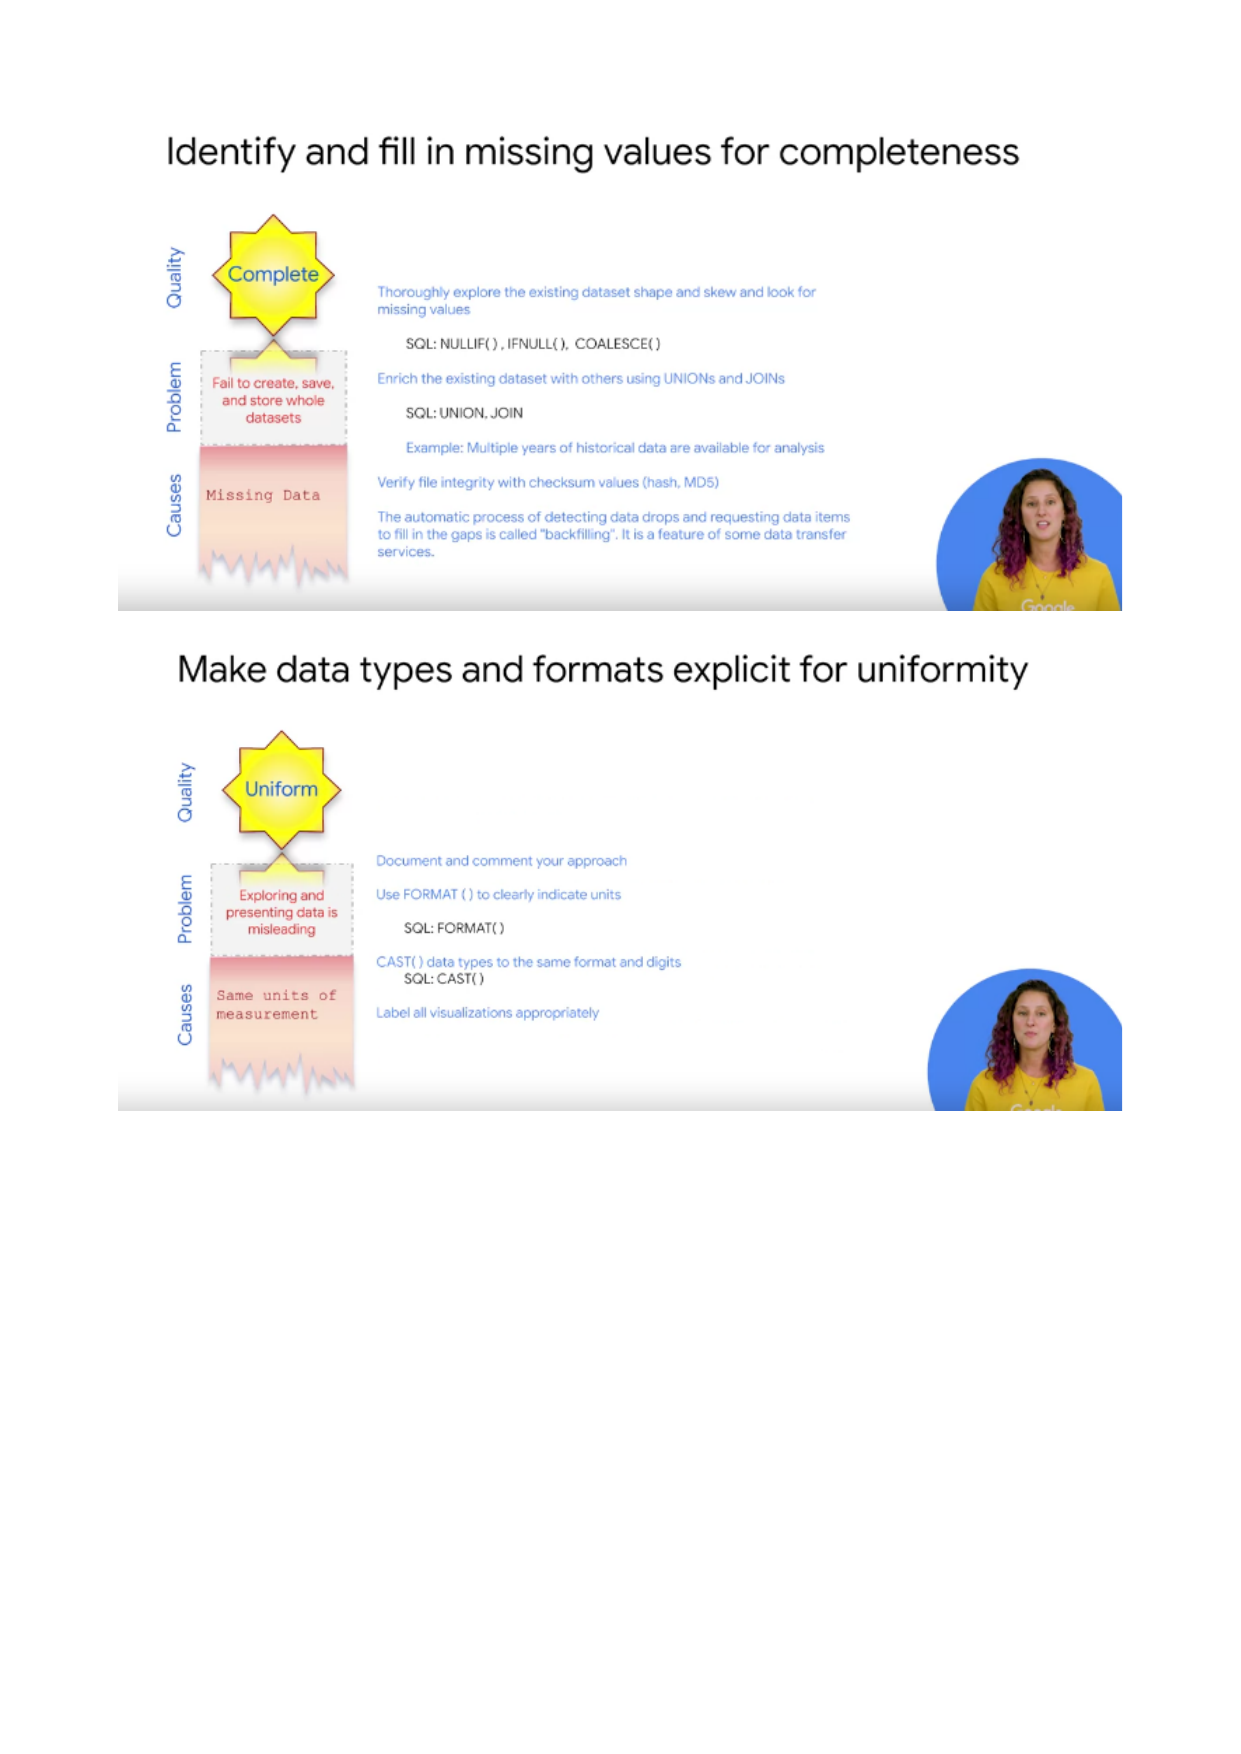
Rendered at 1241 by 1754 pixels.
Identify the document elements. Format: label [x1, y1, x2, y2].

picture [118, 118, 1123, 611]
picture [118, 639, 1123, 1111]
